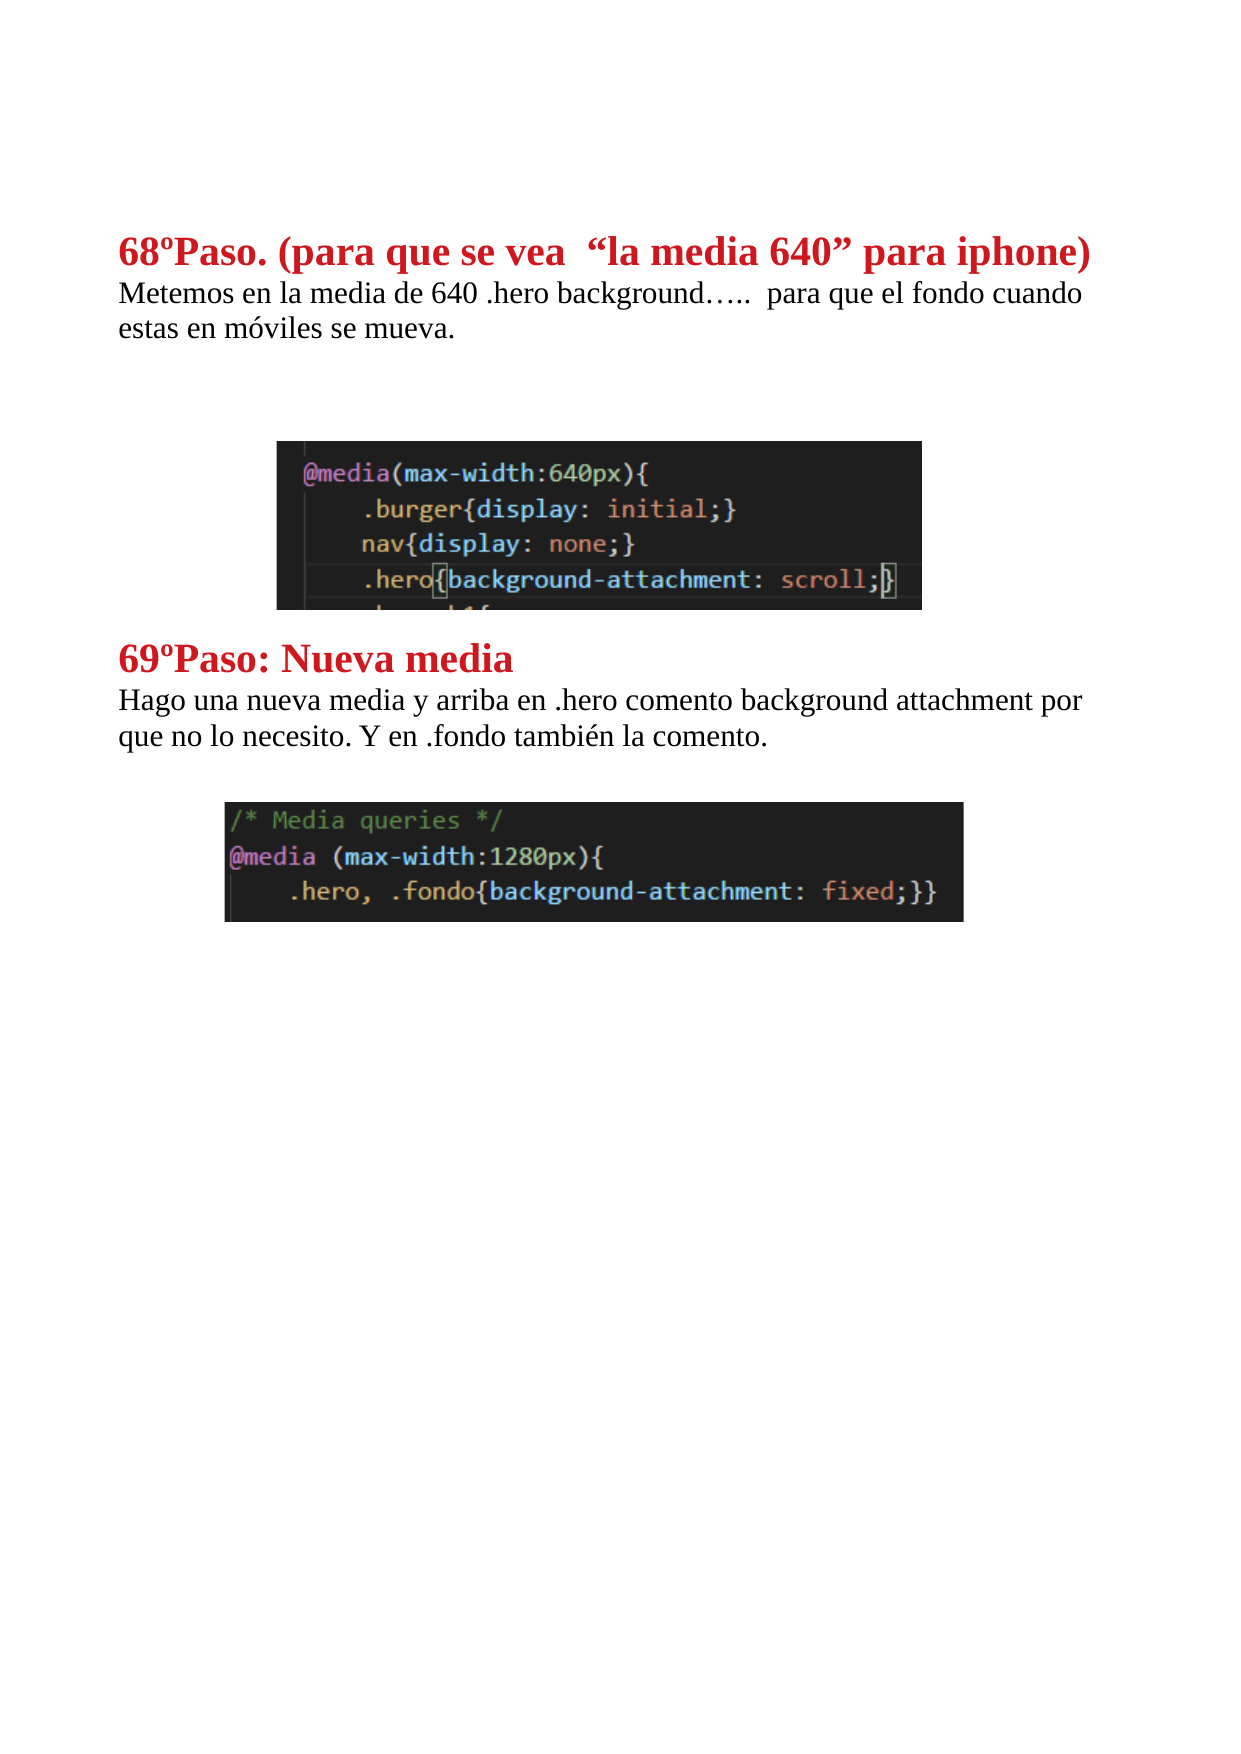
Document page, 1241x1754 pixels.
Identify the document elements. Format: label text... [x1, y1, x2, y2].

text Hago una nueva media y arriba en .hero comento background attachment por que no lo necesito. Y en .fondo también la comento. [118, 681, 1122, 753]
picture [224, 802, 964, 922]
text 68ºPaso. (para que se vea “la media 640” para iphone) [118, 226, 1122, 274]
picture [276, 441, 922, 610]
text Metemos en la media de 640 .hero background….. para que el fondo cuando estas en móviles se mueva. [118, 274, 1122, 346]
text 69ºPaso: Nueva media [118, 633, 1122, 681]
